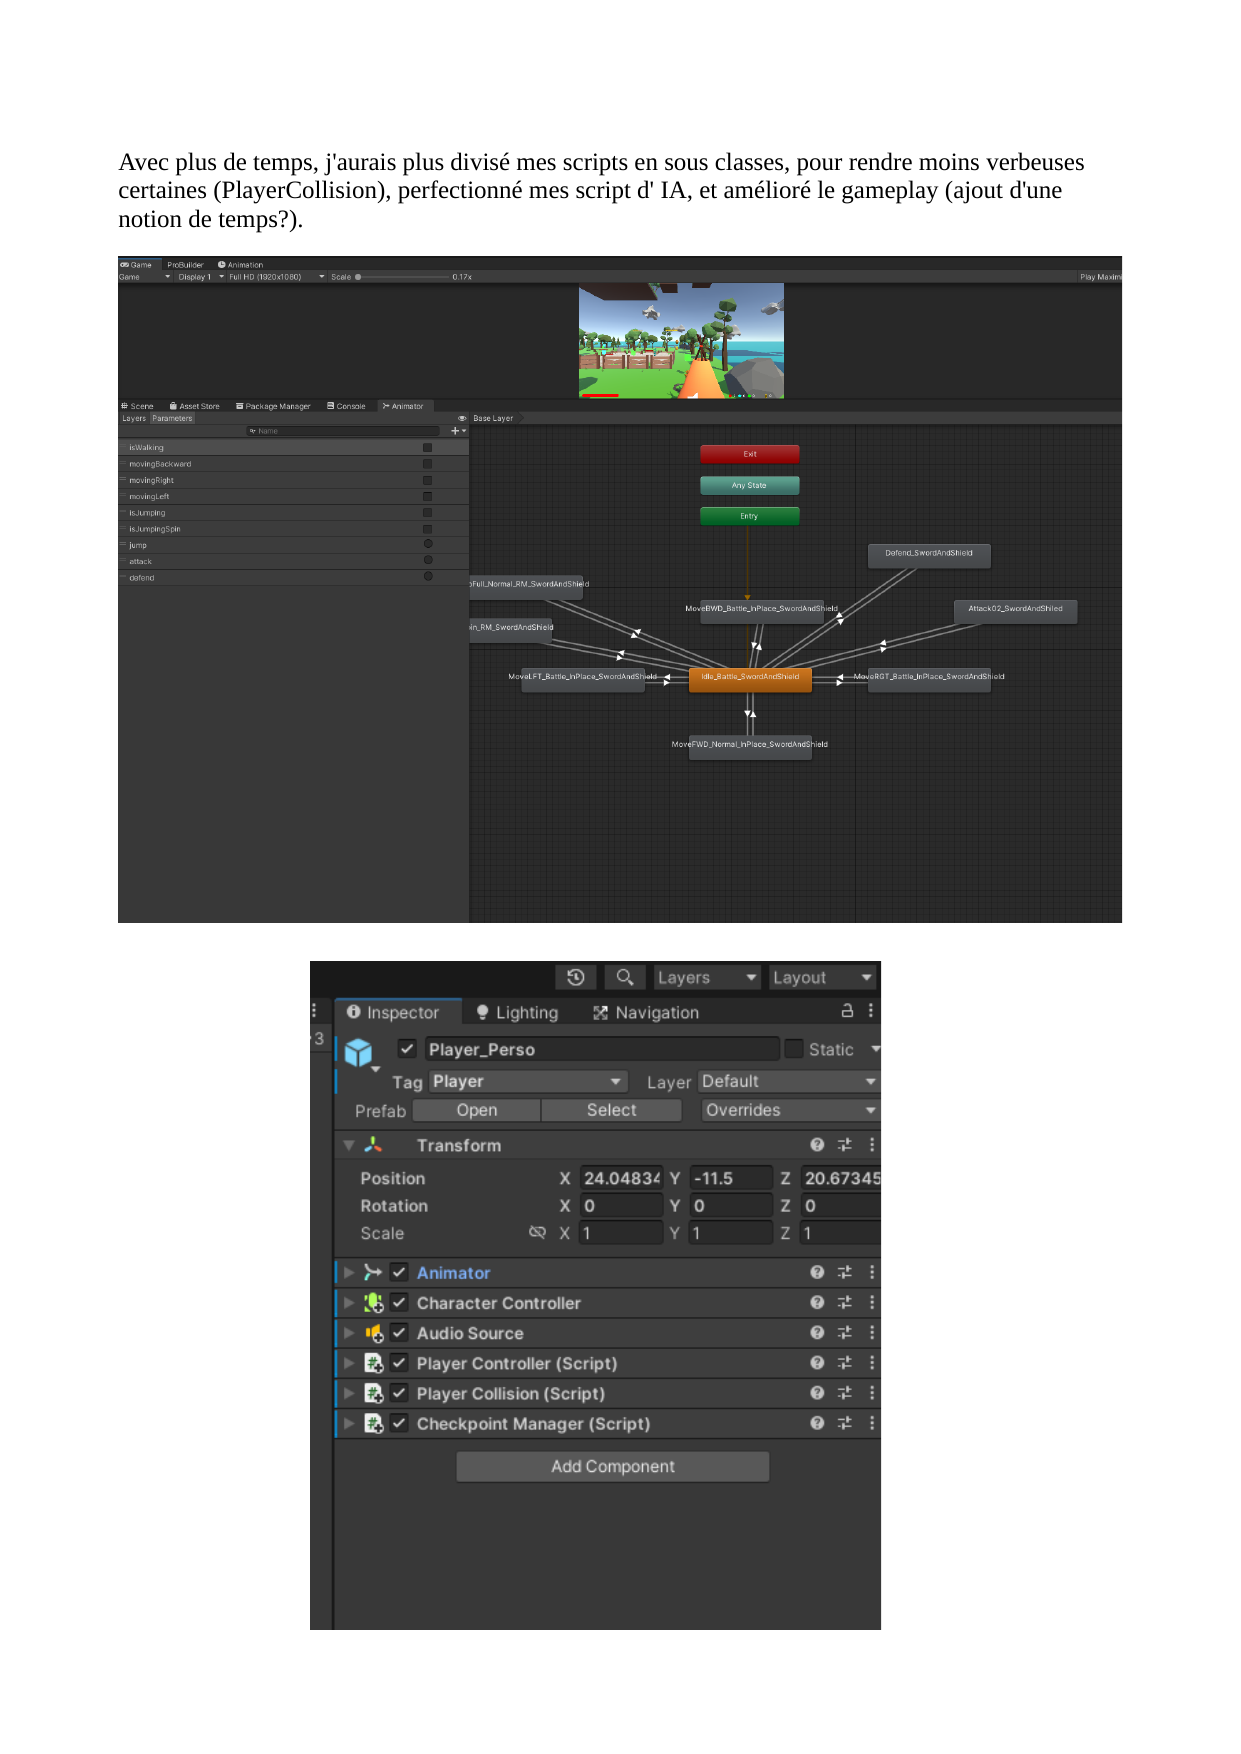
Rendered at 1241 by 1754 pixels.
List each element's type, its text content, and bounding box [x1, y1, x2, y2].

picture [310, 961, 882, 1630]
text Avec plus de temps, j'aurais plus divisé mes scripts en sous classes, pour rendre moins verbeuses certaines (PlayerCollision), perfectionné mes script d' IA, et amélioré le gameplay (ajout d'une notion de temps?). [118, 147, 1122, 233]
picture [118, 256, 1123, 923]
